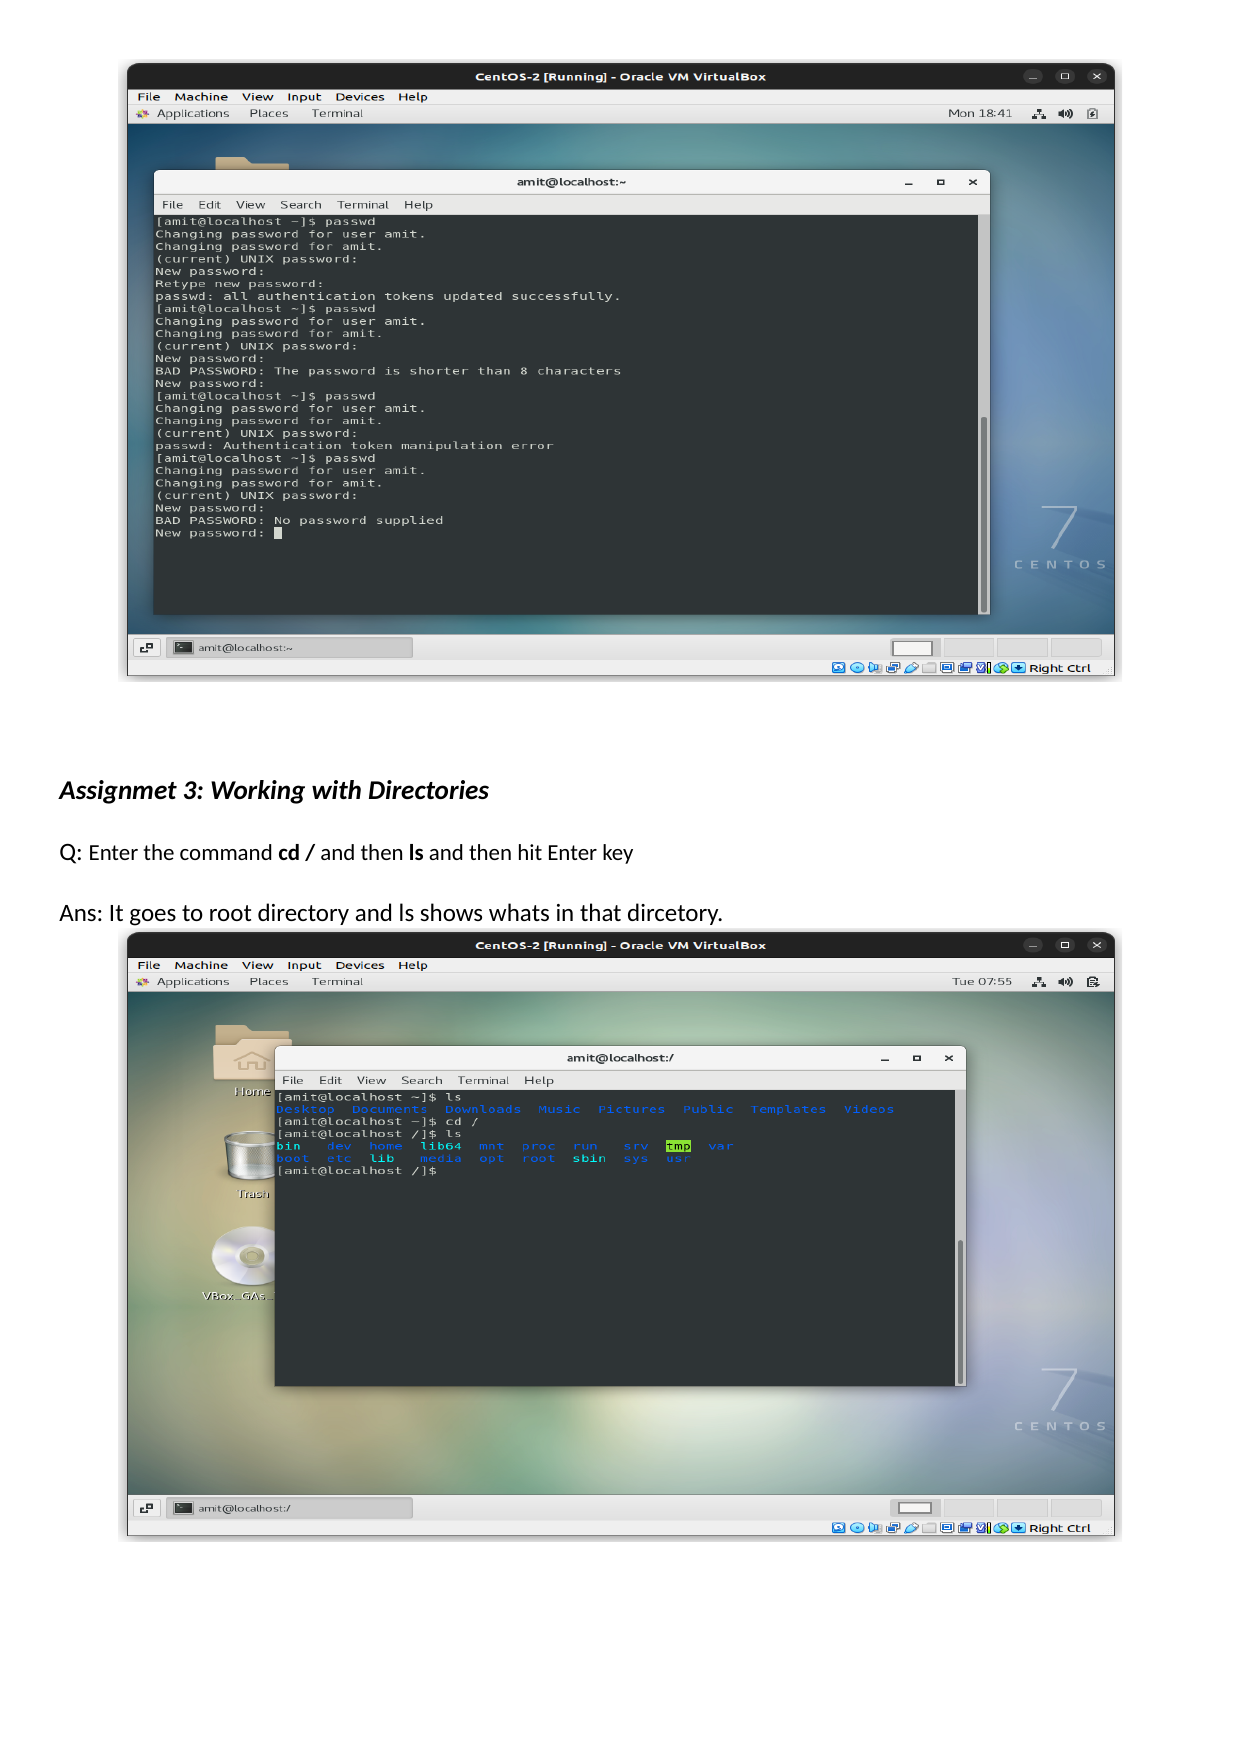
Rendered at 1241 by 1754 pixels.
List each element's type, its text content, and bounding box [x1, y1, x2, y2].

picture [118, 59, 1123, 682]
text Ans: It goes to root directory and ls shows whats in that dircetory. [59, 897, 1181, 928]
text Q: Enter the command cd / and then ls and then hit Enter key [59, 836, 1181, 867]
picture [118, 928, 1123, 1542]
text Assignmet 3: Working with Directories [59, 773, 1181, 806]
